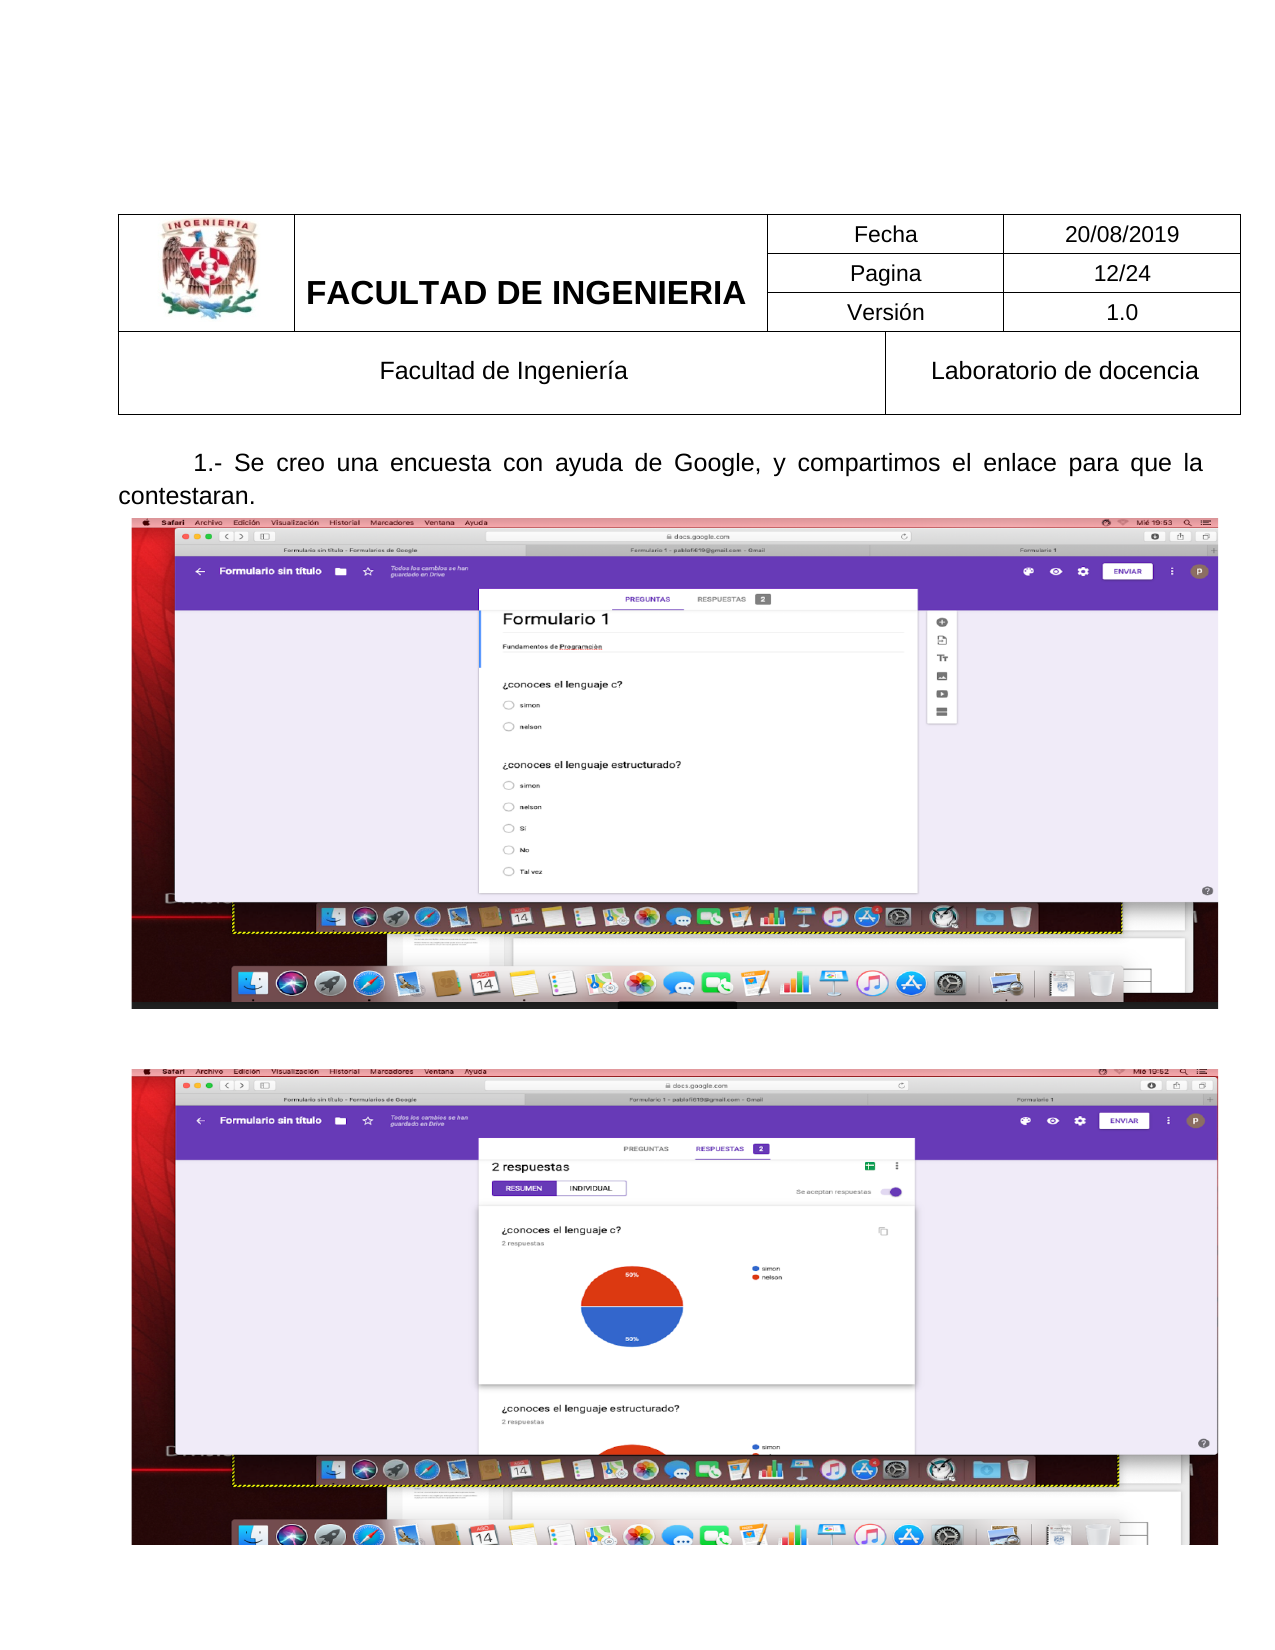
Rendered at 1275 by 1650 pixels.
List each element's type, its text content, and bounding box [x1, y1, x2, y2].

table_header FACULTAD DE INGENIERIA [295, 215, 767, 331]
table_header Fecha [768, 215, 1003, 253]
table_header 20/08/2019 [1004, 215, 1240, 253]
table_header [119, 215, 294, 331]
table_cell Facultad de Ingeniería [119, 332, 885, 414]
table_cell 12/24 [1004, 254, 1240, 292]
table_cell Laboratorio de docencia [886, 332, 1240, 414]
table_cell Pagina [768, 254, 1003, 292]
table_cell Versión [768, 293, 1003, 331]
text 1.- Se creo una encuesta con ayuda de Google, y compartimos el enlace para que la contestaran. [118, 448, 1205, 509]
table_cell 1.0 [1004, 293, 1240, 331]
